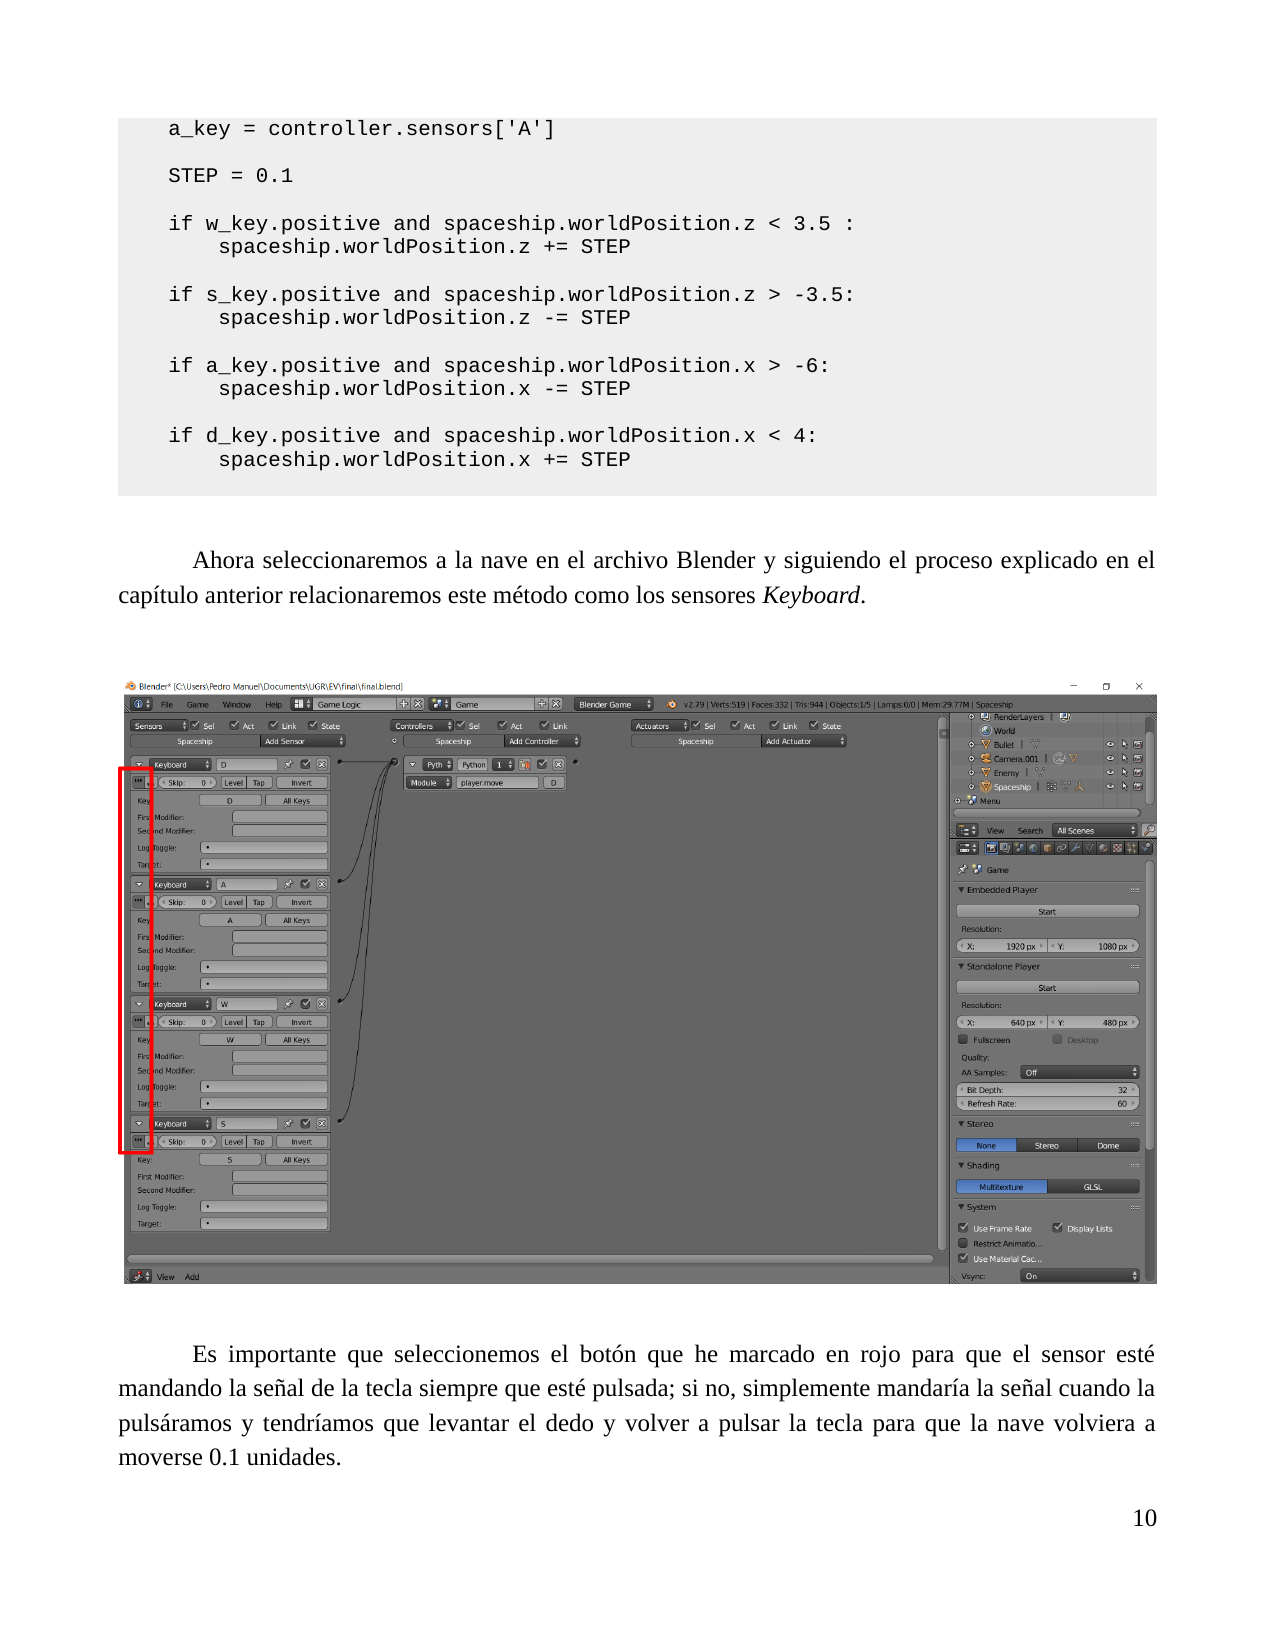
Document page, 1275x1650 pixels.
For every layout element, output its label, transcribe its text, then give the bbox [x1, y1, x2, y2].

text spaceship.worldPosition.x += STEP [118, 449, 1157, 473]
text if d_key.positive and spaceship.worldPosition.x < 4: [118, 426, 1157, 449]
text spaceship.worldPosition.z += STEP [118, 236, 1157, 260]
text Es importante que seleccionemos el botón que he marcado en rojo para que el sensor esté mandando la señal de la tecla siempre que esté pulsada; si no, simplemente mandaría la señal cuando la pulsáramos y tendríamos que levantar el dedo y volver a pulsar la tecla para que la nave volviera a moverse 0.1 unidades. [118, 1339, 1157, 1471]
text if a_key.positive and spaceship.worldPosition.x > -6: [118, 354, 1157, 378]
text spaceship.worldPosition.z -= STEP [118, 307, 1157, 331]
picture [118, 678, 1157, 1284]
text if s_key.positive and spaceship.worldPosition.z > -3.5: [118, 284, 1157, 307]
text Ahora seleccionaremos a la nave en el archivo Blender y siguiendo el proceso explicado en el capítulo anterior relacionaremos este método como los sensores Keyboard. [118, 546, 1157, 609]
text STEP = 0.1 [118, 165, 1157, 189]
text spaceship.worldPosition.x -= STEP [118, 378, 1157, 402]
text if w_key.positive and spaceship.worldPosition.z < 3.5 : [118, 213, 1157, 236]
text a_key = controller.sensors['A'] [118, 118, 1157, 142]
